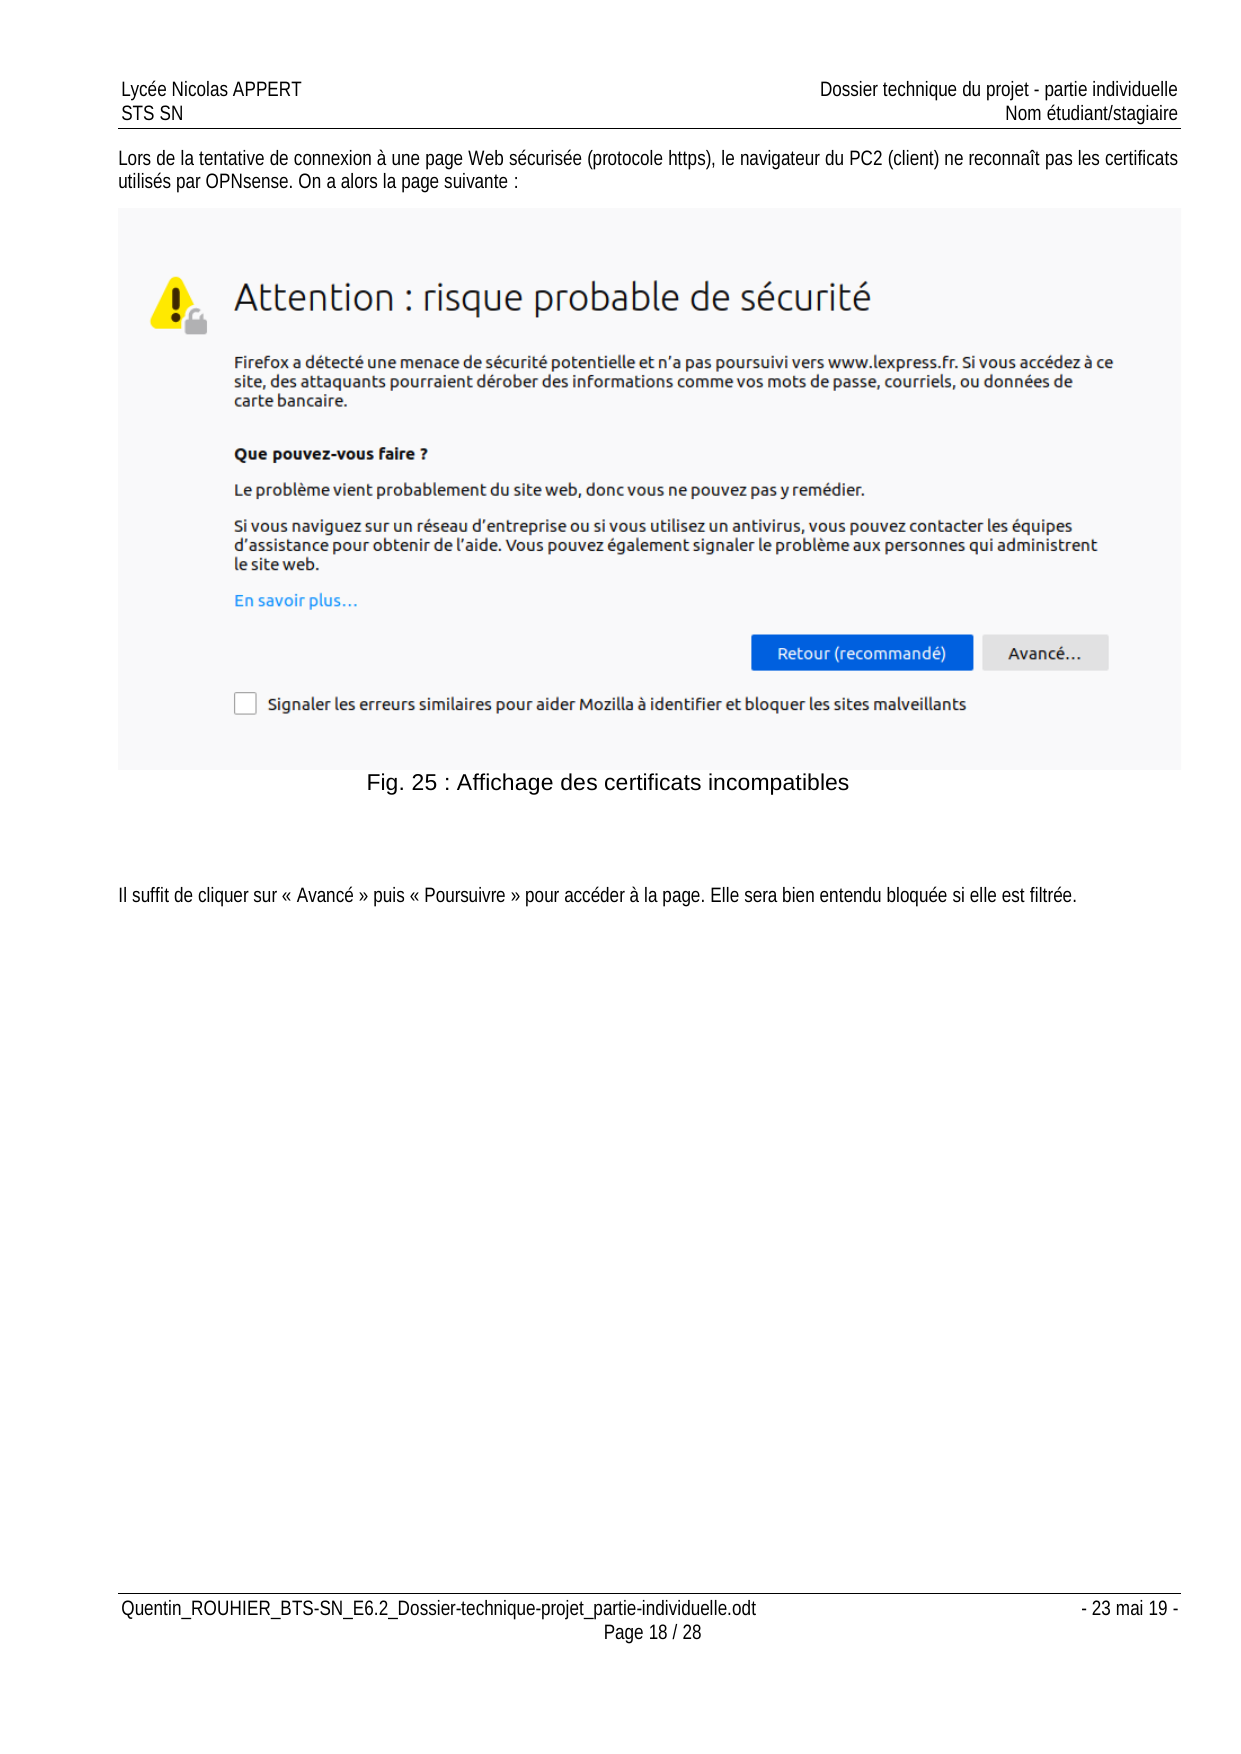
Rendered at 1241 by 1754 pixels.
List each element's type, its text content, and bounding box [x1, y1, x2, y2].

text Il suffit de cliquer sur « Avancé » puis « Poursuivre » pour accéder à la page. Elle sera bien entendu bloquée si elle est filtrée. [118, 883, 1181, 907]
text Lors de la tentative de connexion à une page Web sécurisée (protocole https), le navigateur du PC2 (client) ne reconnaît pas les certificats utilisés par OPNsense. On a alors la page suivante : [118, 145, 1181, 193]
picture [118, 208, 1182, 770]
